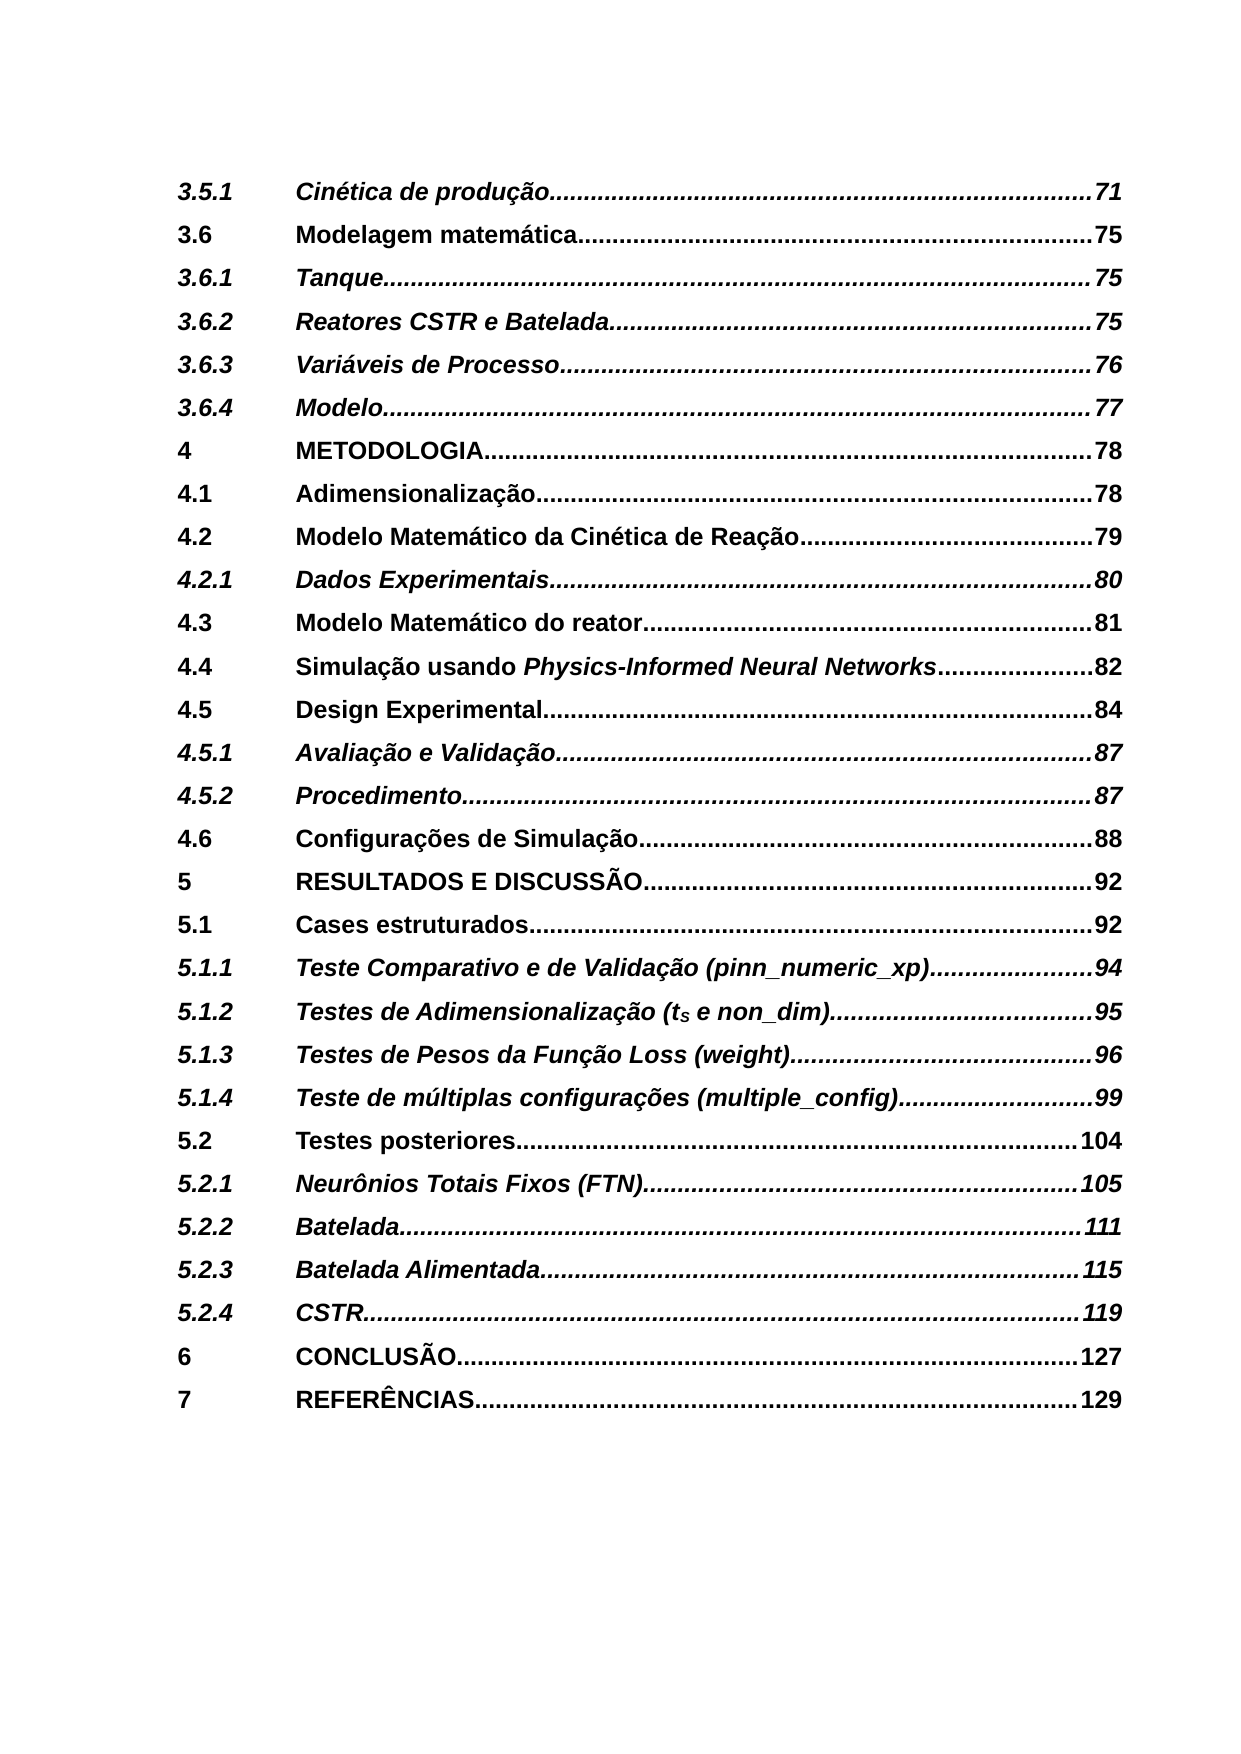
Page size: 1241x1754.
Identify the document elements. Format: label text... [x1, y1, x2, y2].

text 5.1.1 Teste Comparativo e de Validação (pinn_numeric_xp) 94 [177, 953, 1122, 982]
text 5.1.3 Testes de Pesos da Função Loss (weight) 96 [177, 1040, 1122, 1068]
text 4.5.1 Avaliação e Validação 87 [177, 738, 1122, 767]
text 6 Conclusão 127 [177, 1342, 1122, 1370]
text 4.3 Modelo Matemático do reator 81 [177, 608, 1122, 637]
text 5.1.2 Testes de Adimensionalização (tS e non_dim) 95 [177, 997, 1122, 1025]
text 4.2 Modelo Matemático da Cinética de Reação 79 [177, 522, 1122, 551]
text 4.5 Design Experimental 84 [177, 695, 1122, 723]
text 7 Referências 129 [177, 1385, 1122, 1413]
text 4 Metodologia 78 [177, 436, 1122, 465]
text 5.2 Testes posteriores 104 [177, 1126, 1122, 1155]
text 5 Resultados e Discussão 92 [177, 867, 1122, 896]
text 5.2.4 CSTR 119 [177, 1298, 1122, 1327]
text 5.2.1 Neurônios Totais Fixos (FTN) 105 [177, 1169, 1122, 1198]
text 3.6.4 Modelo 77 [177, 393, 1122, 422]
text 5.2.3 Batelada Alimentada 115 [177, 1255, 1122, 1284]
text 4.2.1 Dados Experimentais 80 [177, 565, 1122, 594]
text 3.6 Modelagem matemática 75 [177, 220, 1122, 249]
text 4.6 Configurações de Simulação 88 [177, 824, 1122, 853]
text 3.5.1 Cinética de produção 71 [177, 177, 1122, 206]
text 5.2.2 Batelada 111 [177, 1212, 1122, 1241]
text 5.1.4 Teste de múltiplas configurações (multiple_config) 99 [177, 1083, 1122, 1112]
text 4.4 Simulação usando Physics-Informed Neural Networks 82 [177, 652, 1122, 680]
text 3.6.2 Reatores CSTR e Batelada 75 [177, 307, 1122, 335]
text 5.1 Cases estruturados 92 [177, 910, 1122, 939]
text 3.6.3 Variáveis de Processo 76 [177, 350, 1122, 378]
text 3.6.1 Tanque 75 [177, 263, 1122, 292]
text 4.5.2 Procedimento 87 [177, 781, 1122, 810]
text 4.1 Adimensionalização 78 [177, 479, 1122, 508]
